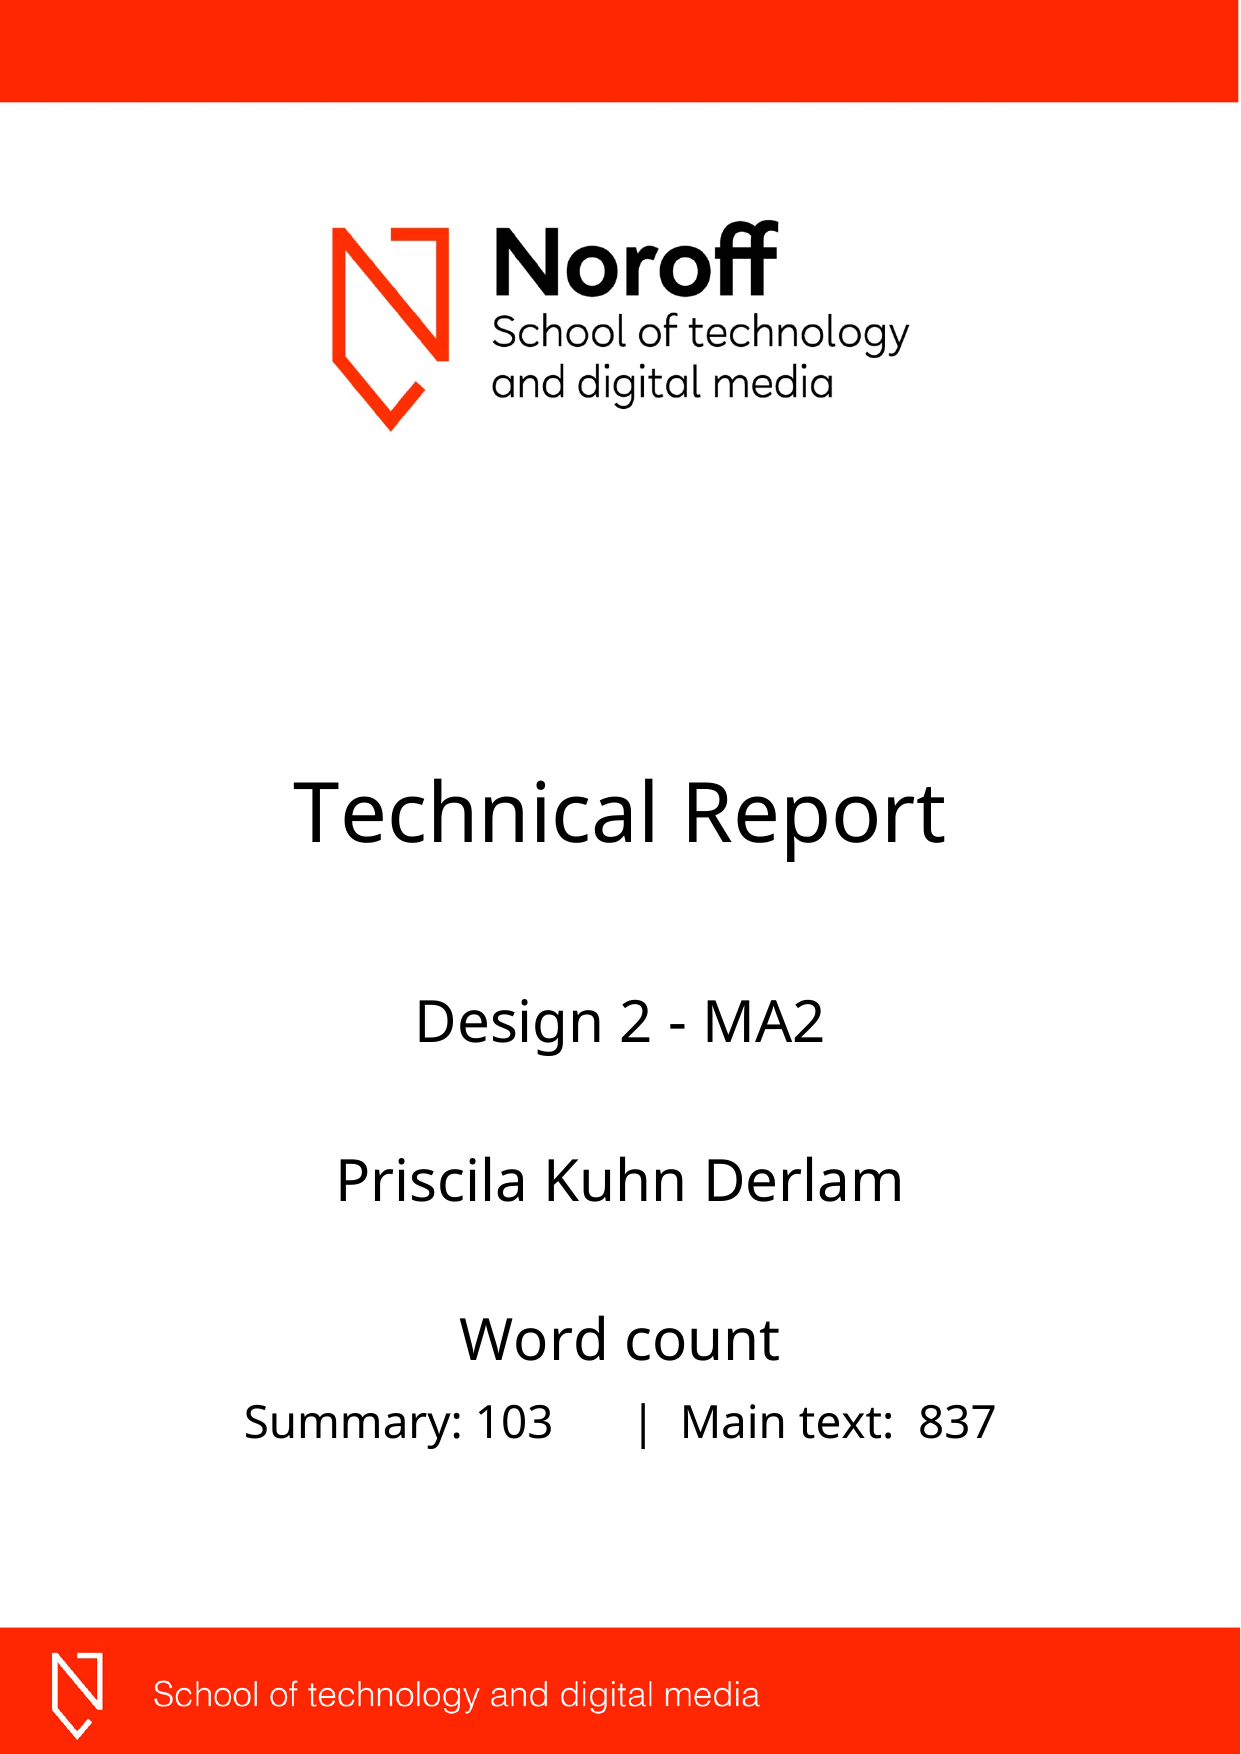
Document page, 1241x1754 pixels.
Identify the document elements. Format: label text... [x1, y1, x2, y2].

picture [0, 0, 1241, 469]
text Technical Report [150, 753, 1090, 867]
text Design 2 - MA2 [150, 980, 1090, 1060]
picture [0, 1618, 1241, 1754]
text Summary: 103 | Main text: 837 [150, 1389, 1090, 1452]
text Priscila Kuhn Derlam [150, 1139, 1090, 1219]
text Word count [150, 1298, 1090, 1378]
